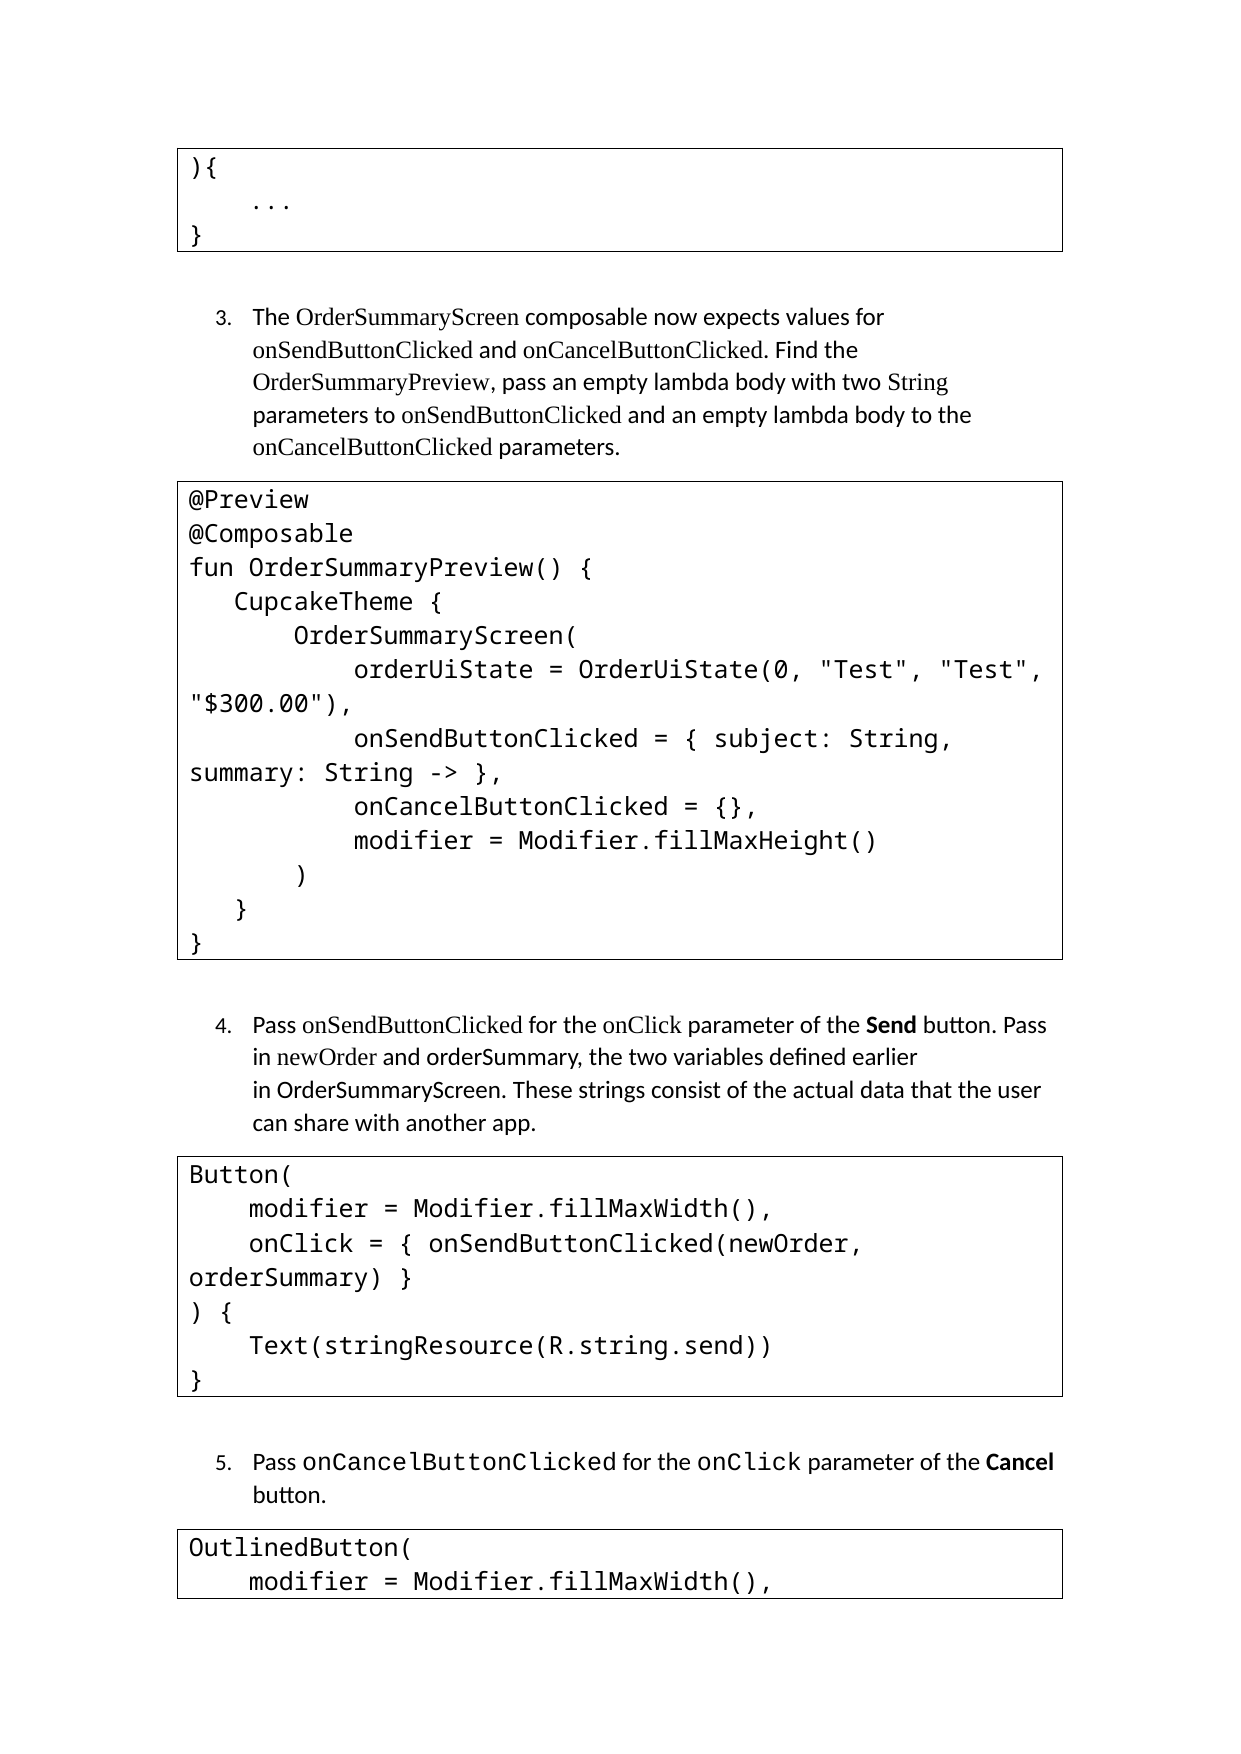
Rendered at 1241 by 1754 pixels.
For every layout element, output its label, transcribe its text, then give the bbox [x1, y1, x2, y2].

list Pass onSendButtonClicked for the onClick parameter of the Send button. Pass in newOrder and orderSummary, the two variables defined earlier in OrderSummaryScreen. These strings consist of the actual data that the user can share with another app. [215, 1009, 1063, 1137]
table_header @Preview @Composable fun OrderSummaryPreview() { CupcakeTheme { OrderSummaryScreen( orderUiState = OrderUiState(0, "Test", "Test", "$300.00"), onSendButtonClicked = { subject: String, summary: String -> }, onCancelButtonClicked = {}, modifier = Modifier.fillMaxHeight() ) } } [178, 482, 1062, 959]
list The OrderSummaryScreen composable now expects values for onSendButtonClicked and onCancelButtonClicked. Find the OrderSummaryPreview, pass an empty lambda body with two String parameters to onSendButtonClicked and an empty lambda body to the onCancelButtonClicked parameters. [215, 301, 1063, 462]
table_header ){ ... } [178, 149, 1062, 251]
list Pass onCancelButtonClicked for the onClick parameter of the Cancel button. [215, 1446, 1063, 1510]
table_header Button( modifier = Modifier.fillMaxWidth(), onClick = { onSendButtonClicked(newOrder, orderSummary) } ) { Text(stringResource(R.string.send)) } [178, 1157, 1062, 1396]
table_header OutlinedButton( modifier = Modifier.fillMaxWidth(), [178, 1530, 1062, 1598]
